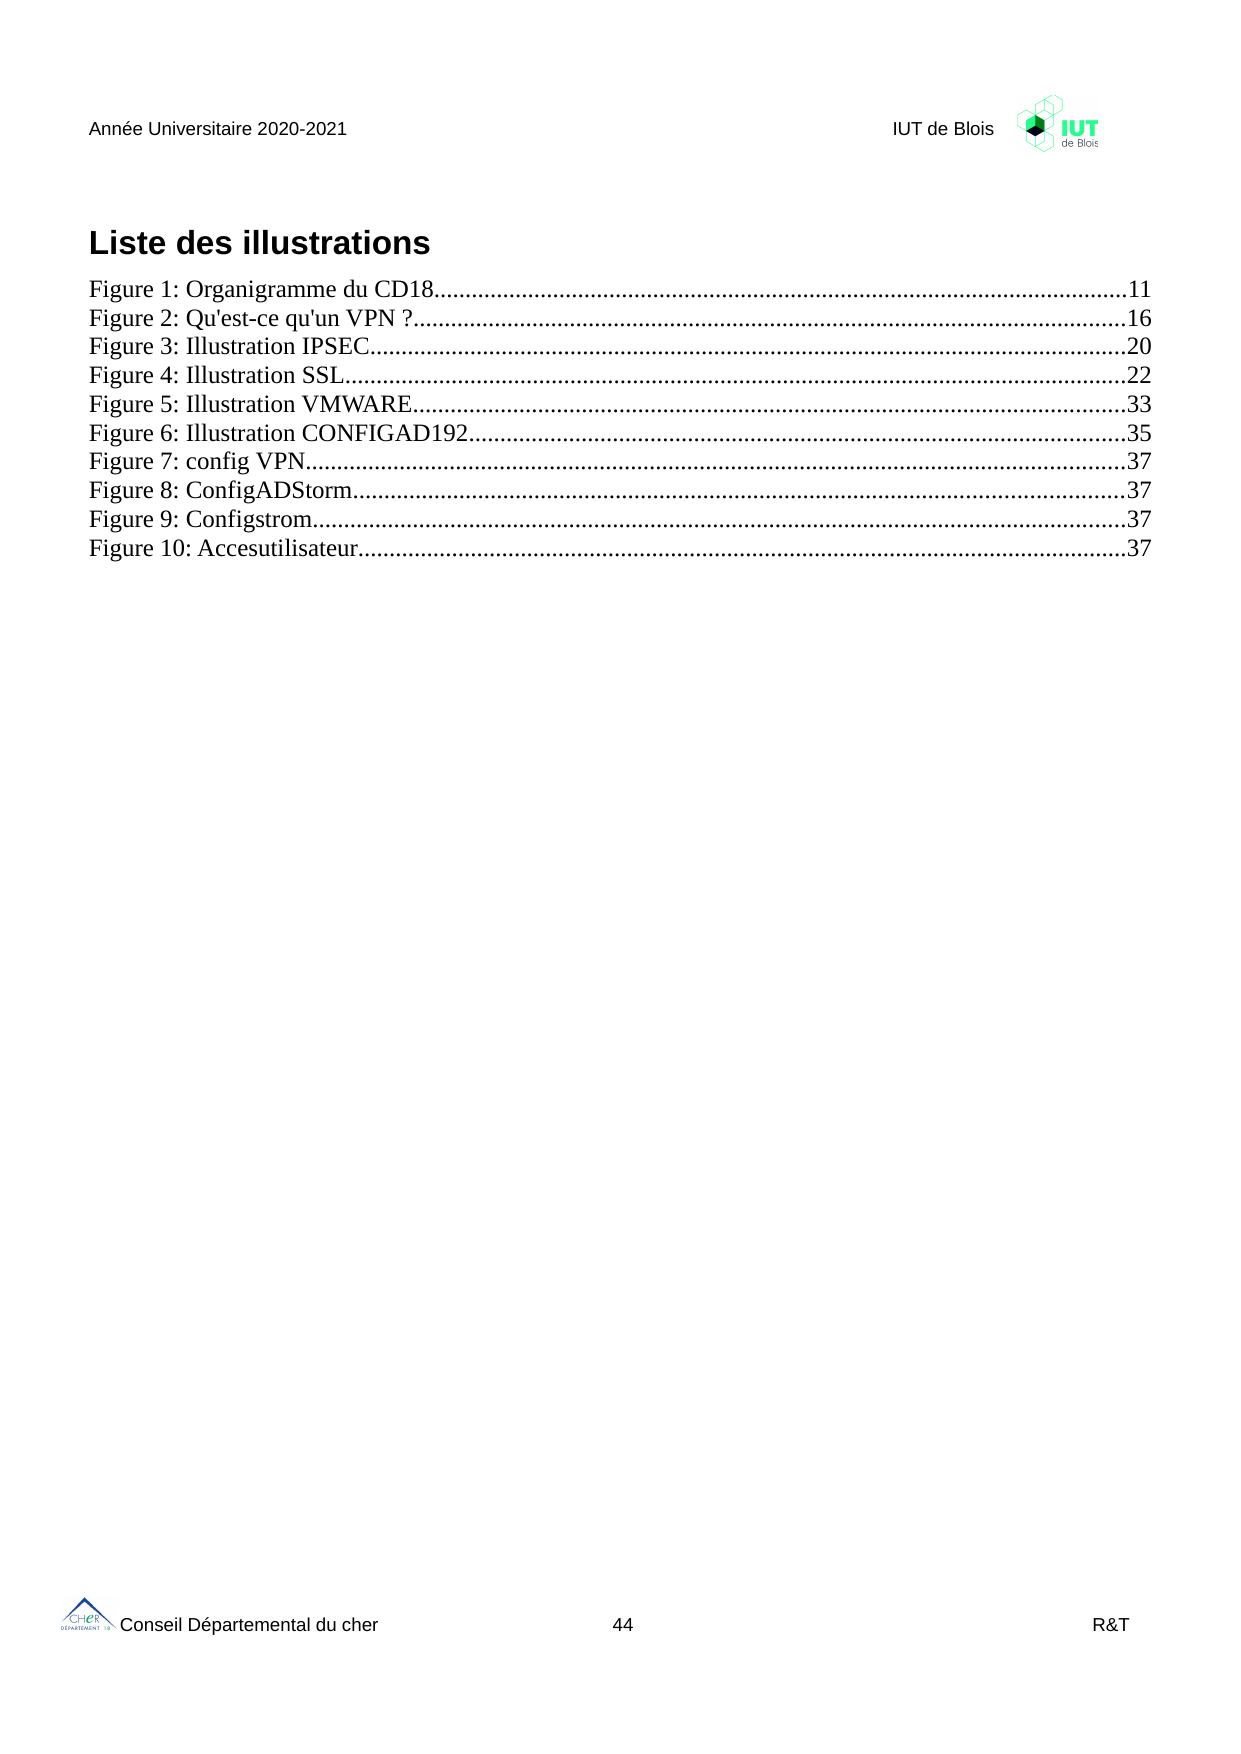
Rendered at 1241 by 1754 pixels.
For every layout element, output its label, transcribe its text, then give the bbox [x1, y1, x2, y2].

text Figure 3: Illustration IPSEC 20 [88, 331, 1152, 360]
text Figure 9: Configstrom 37 [88, 504, 1152, 533]
text Figure 7: config VPN 37 [88, 446, 1152, 475]
text Figure 6: Illustration CONFIGAD192 35 [88, 418, 1152, 446]
text Figure 1: Organigramme du CD18 11 [88, 274, 1152, 303]
picture [1017, 95, 1098, 152]
picture [61, 1597, 118, 1630]
text Figure 5: Illustration VMWARE 33 [88, 389, 1152, 418]
text Figure 8: ConfigADStorm 37 [88, 475, 1152, 504]
text Figure 10: Accesutilisateur 37 [88, 533, 1152, 561]
text Figure 4: Illustration SSL 22 [88, 360, 1152, 389]
text Figure 2: Qu'est-ce qu'un VPN ? 16 [88, 303, 1152, 331]
subtitle Liste des illustrations [88, 223, 1152, 261]
